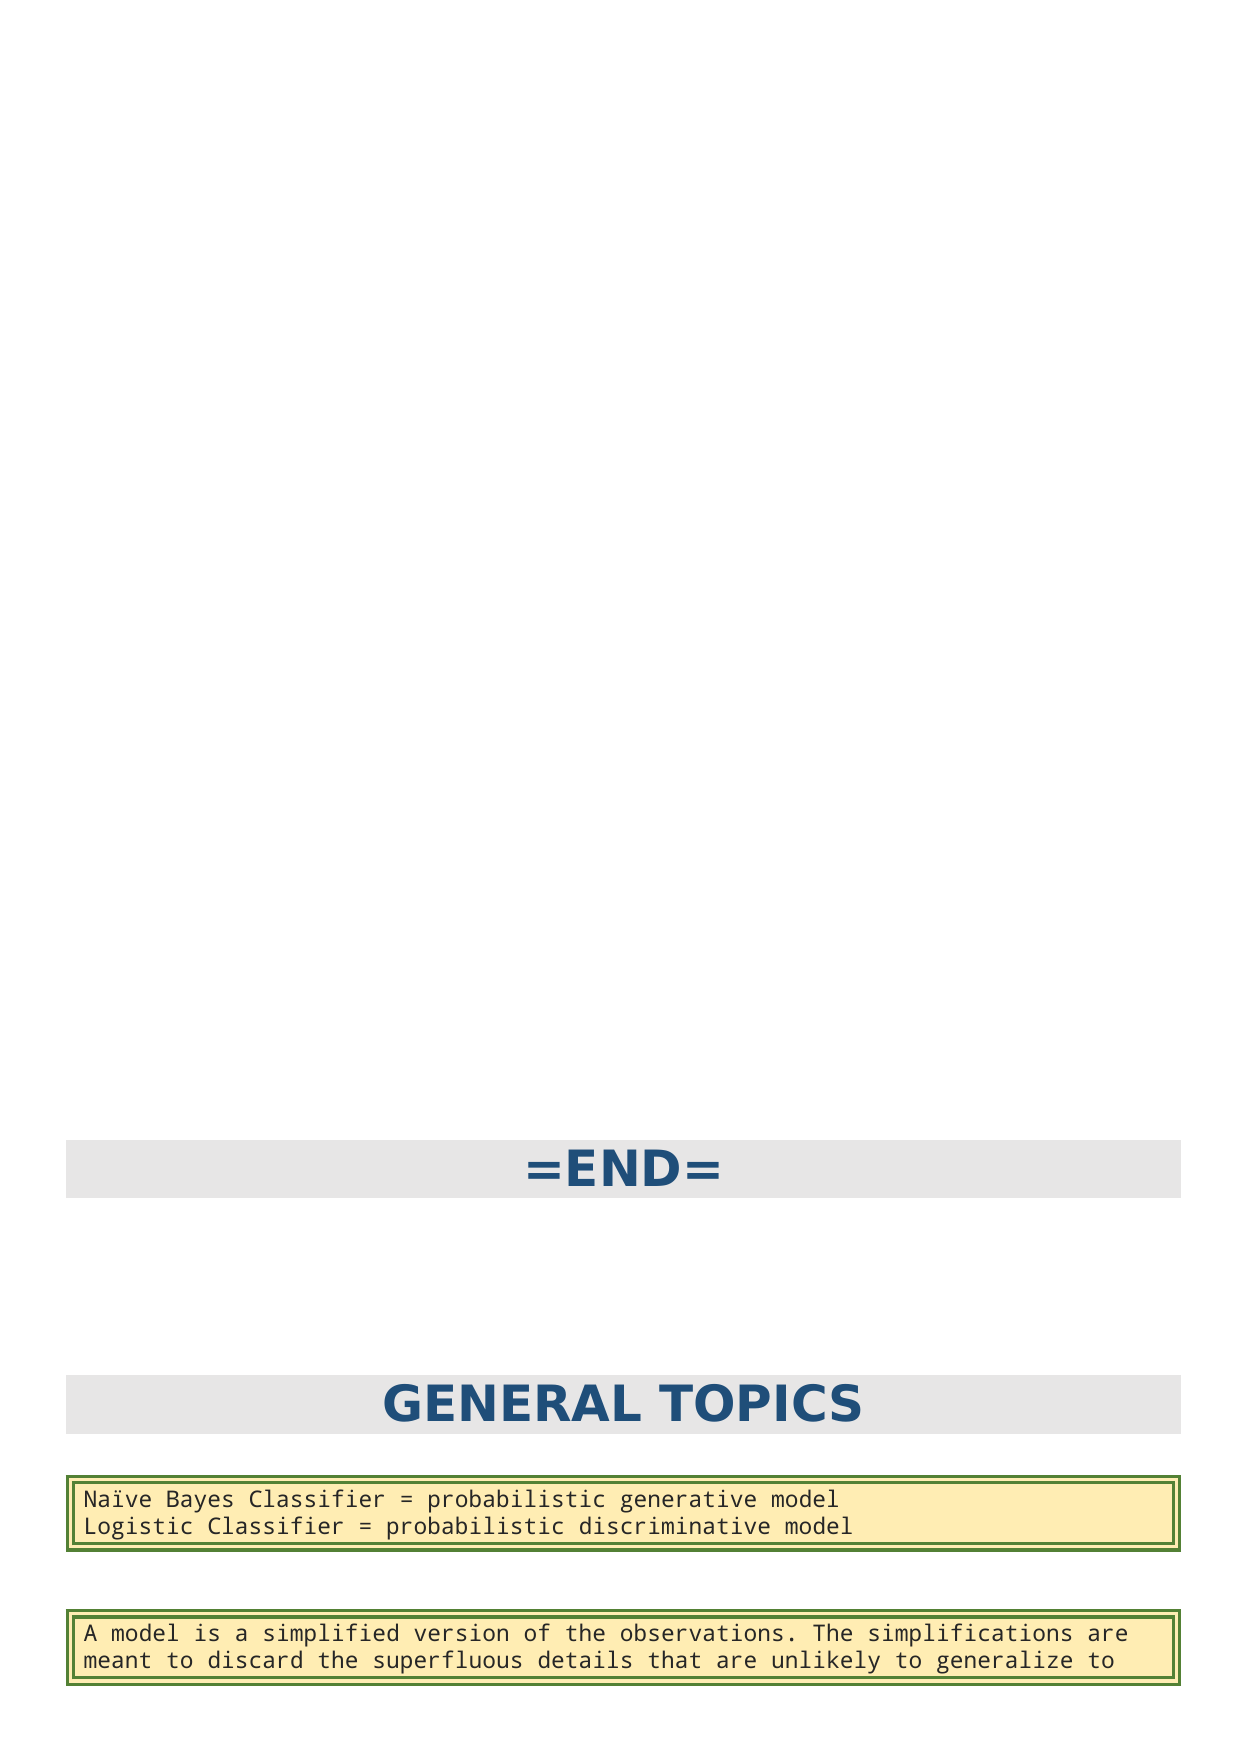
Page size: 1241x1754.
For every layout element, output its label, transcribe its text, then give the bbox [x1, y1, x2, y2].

subtitle GENERAL TOPICS [66, 1375, 1181, 1434]
text A model is a simplified version of the observations. The simplifications are meant to discard the superfluous details that are unlikely to generalize to [69, 1612, 1178, 1683]
text Naïve Bayes Classifier = probabilistic generative model [69, 1478, 1178, 1502]
text Logistic Classifier = probabilistic discriminative model [69, 1502, 1178, 1548]
subtitle =END= [66, 1140, 1181, 1198]
